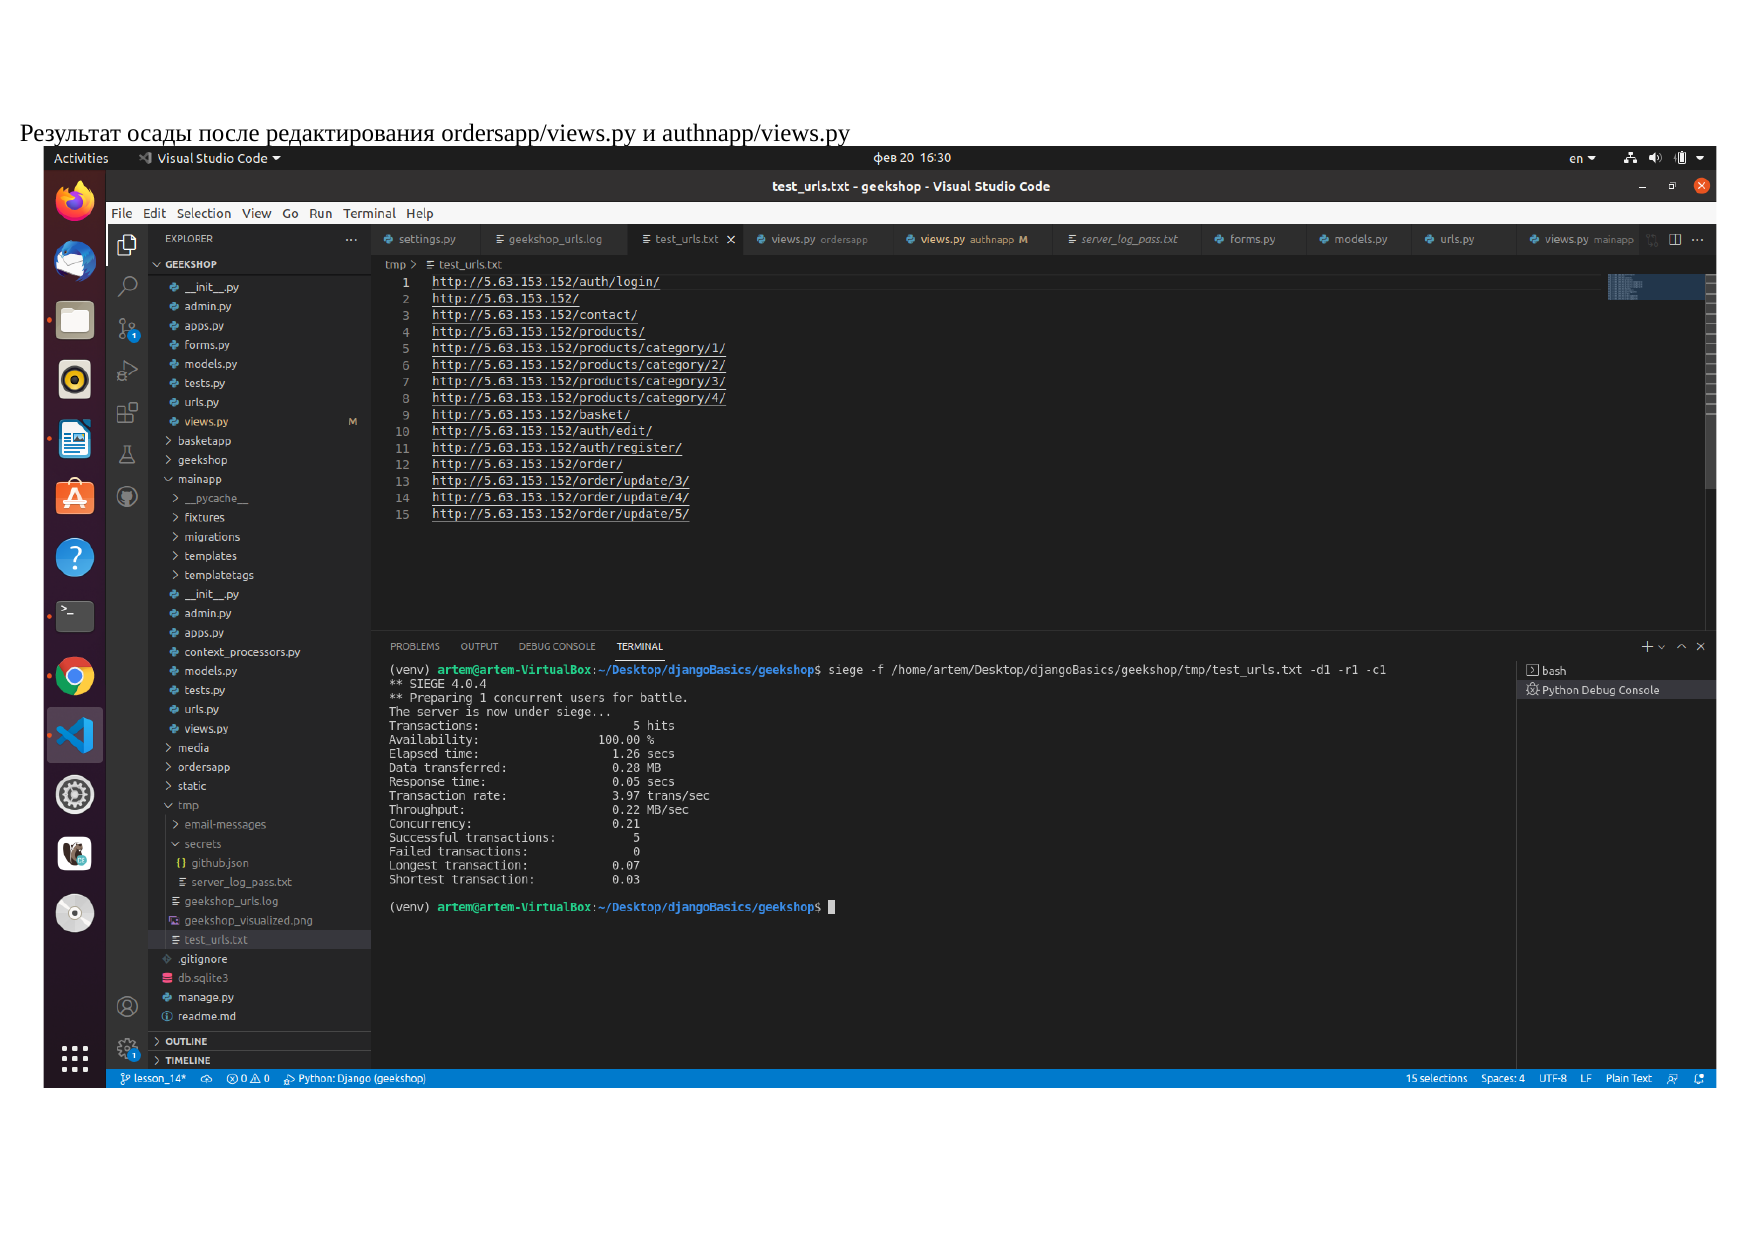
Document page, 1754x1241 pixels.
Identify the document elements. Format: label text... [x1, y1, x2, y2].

picture [43, 146, 1717, 1088]
text Результат осады после редактирования ordersapp/views.py и authnapp/views.py [19, 118, 1741, 147]
